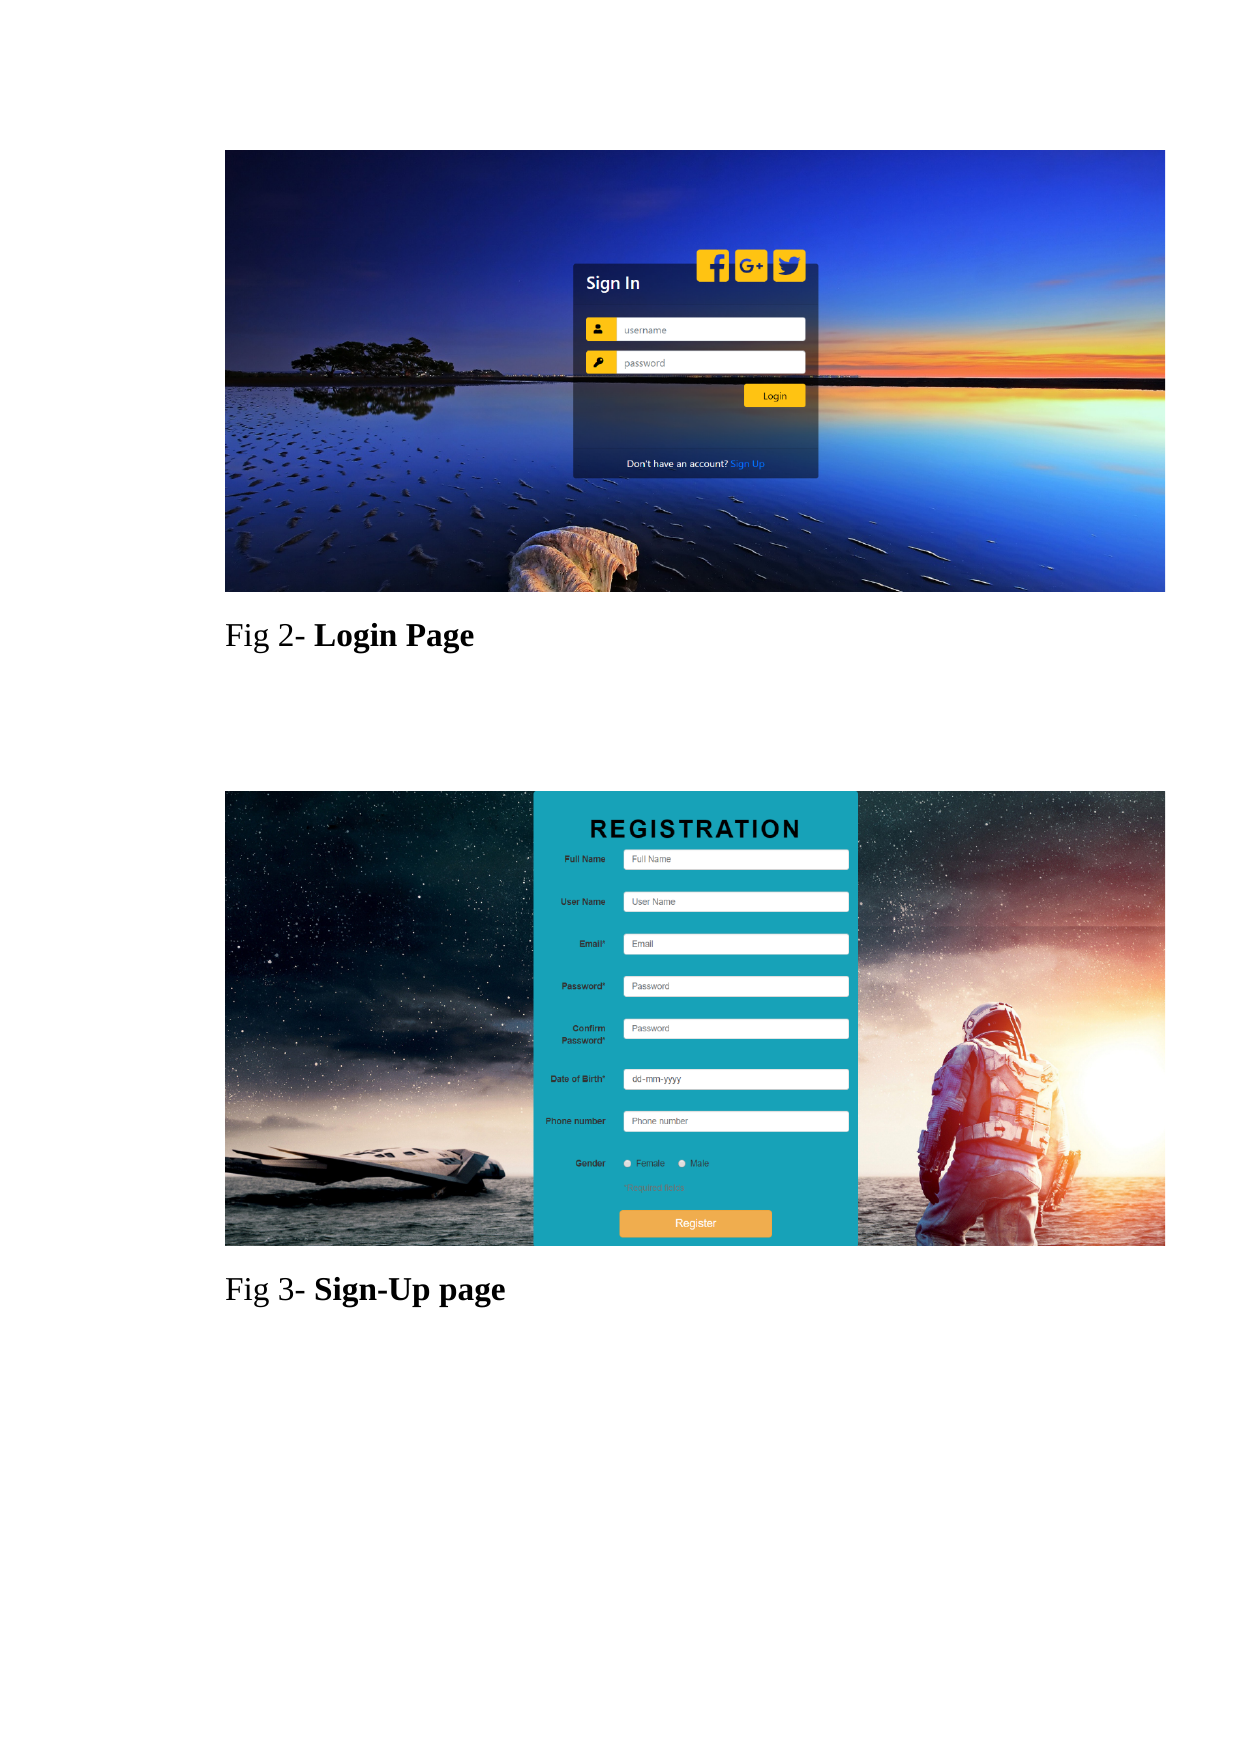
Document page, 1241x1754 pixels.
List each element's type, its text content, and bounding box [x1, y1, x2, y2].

picture [225, 150, 1166, 592]
text Fig 2- Login Page [225, 607, 1085, 653]
picture [225, 791, 1166, 1246]
text Fig 3- Sign-Up page [225, 1261, 1085, 1308]
